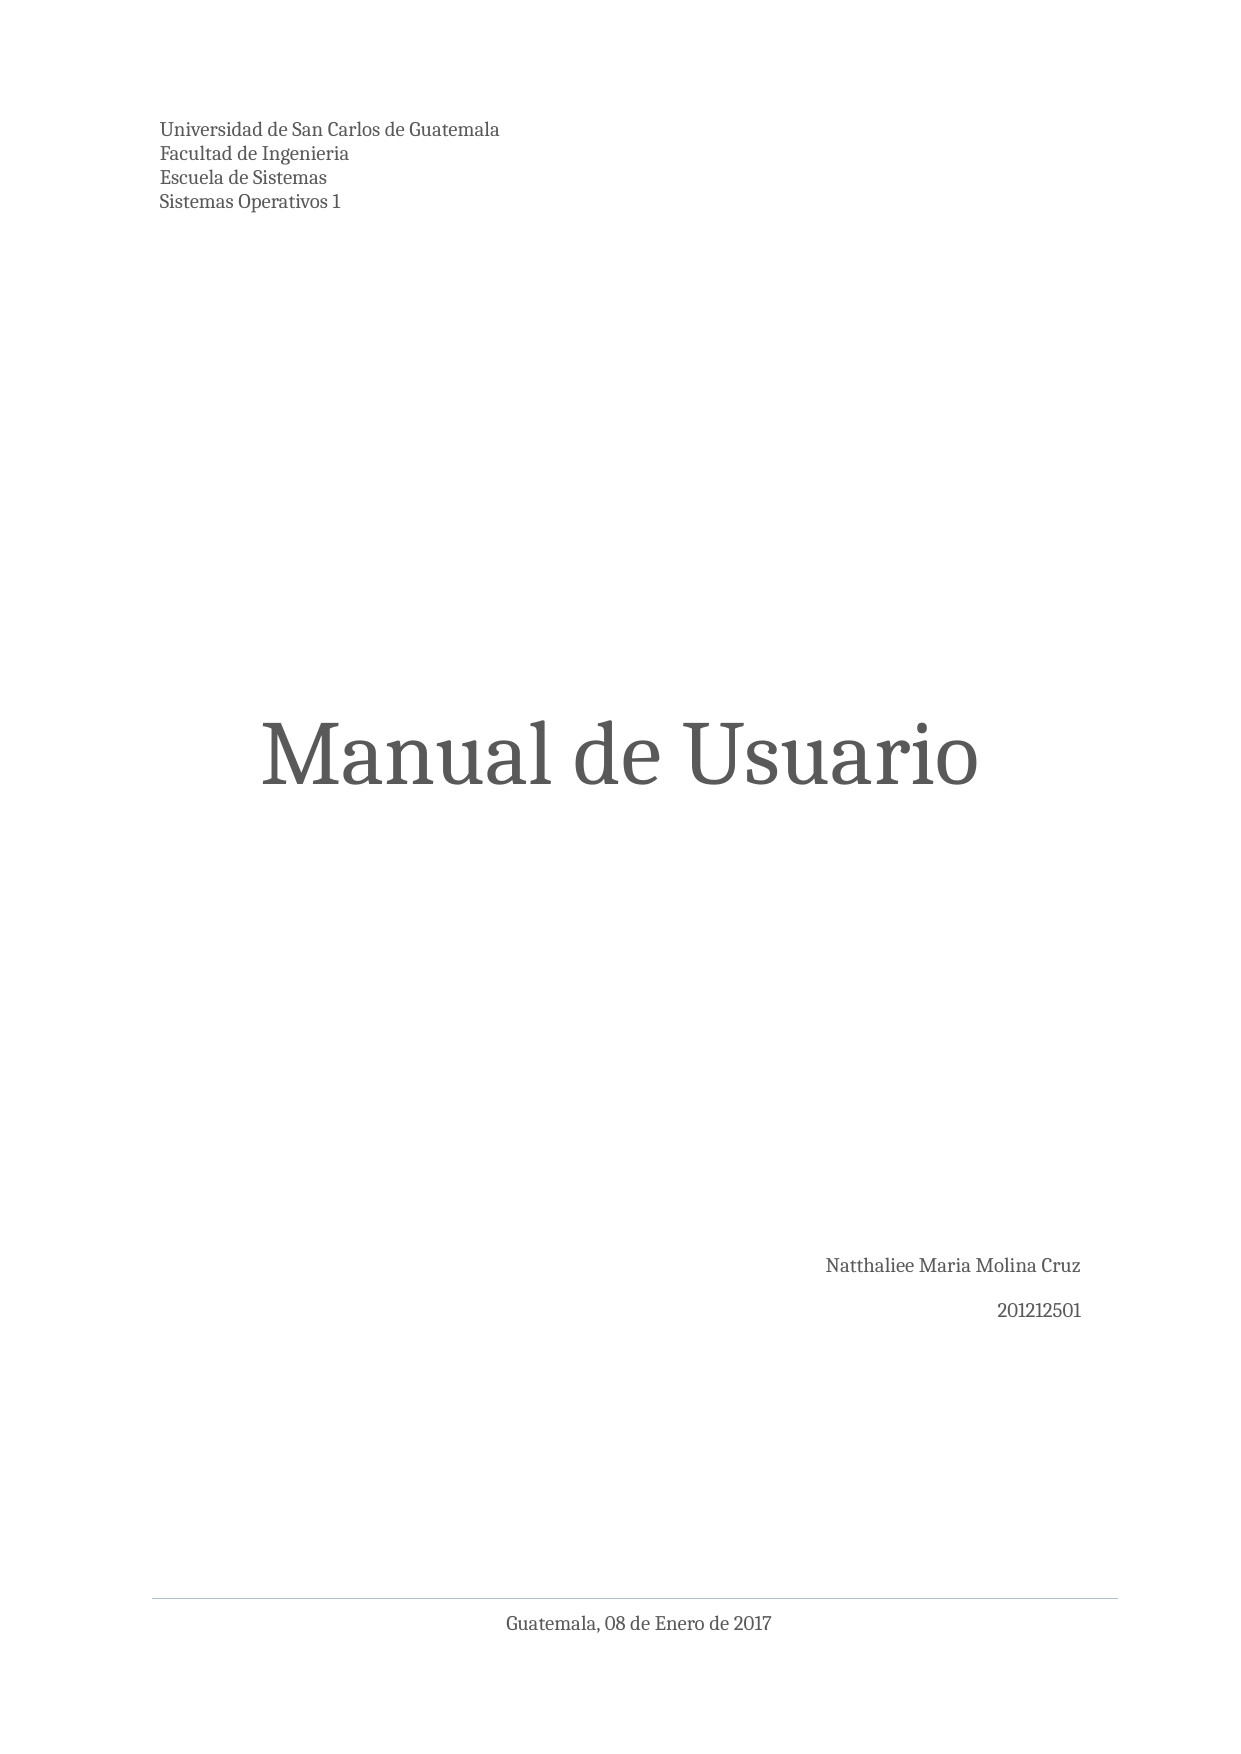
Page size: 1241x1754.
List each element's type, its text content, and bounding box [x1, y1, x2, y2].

text Natthaliee Maria Molina Cruz [159, 1254, 1081, 1278]
text 201212501 [159, 1299, 1081, 1323]
text Manual de Usuario [159, 702, 1081, 807]
